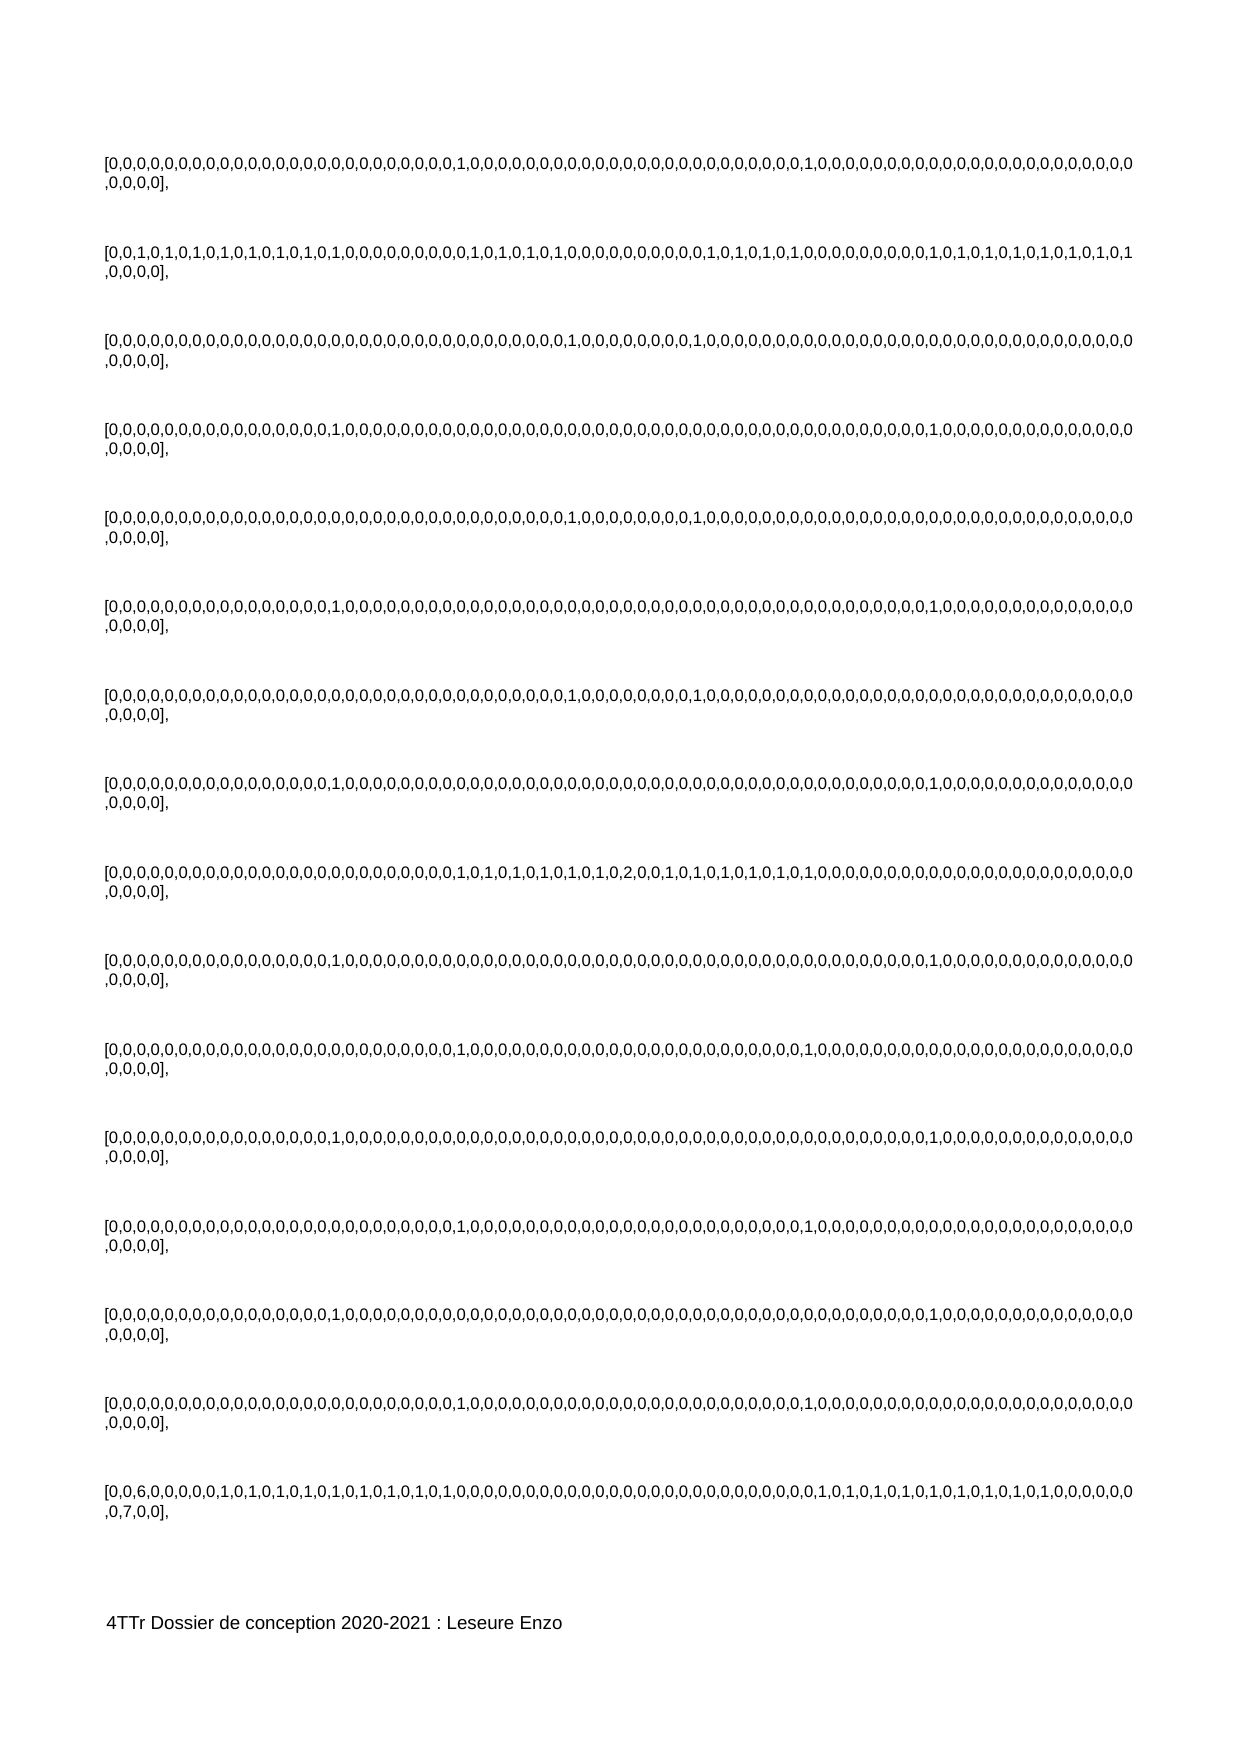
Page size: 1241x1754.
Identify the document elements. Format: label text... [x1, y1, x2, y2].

text [0,0,0,0,0,0,0,0,0,0,0,0,0,0,0,0,0,0,0,0,0,0,0,0,0,1,0,0,0,0,0,0,0,0,0,0,0,0,0,0,0,0,0,0,0,0,0,0,0,0,1,0,0,0,0,0,0,0,0,0,0,0,0,0,0,0,0,0,0,0,0,0,0,0,0,0,0,0], [104, 1001, 1134, 1078]
text [0,0,0,0,0,0,0,0,0,0,0,0,0,0,0,0,0,0,0,0,0,0,0,0,0,1,0,0,0,0,0,0,0,0,0,0,0,0,0,0,0,0,0,0,0,0,0,0,0,0,1,0,0,0,0,0,0,0,0,0,0,0,0,0,0,0,0,0,0,0,0,0,0,0,0,0,0,0], [104, 1178, 1134, 1255]
text [0,0,0,0,0,0,0,0,0,0,0,0,0,0,0,0,1,0,0,0,0,0,0,0,0,0,0,0,0,0,0,0,0,0,0,0,0,0,0,0,0,0,0,0,0,0,0,0,0,0,0,0,0,0,0,0,0,0,0,1,0,0,0,0,0,0,0,0,0,0,0,0,0,0,0,0,0,0], [104, 1090, 1134, 1166]
text [0,0,0,0,0,0,0,0,0,0,0,0,0,0,0,0,0,0,0,0,0,0,0,0,0,1,0,1,0,1,0,1,0,1,0,1,0,2,0,0,1,0,1,0,1,0,1,0,1,0,1,0,0,0,0,0,0,0,0,0,0,0,0,0,0,0,0,0,0,0,0,0,0,0,0,0,0,0], [104, 824, 1134, 901]
text [0,0,0,0,0,0,0,0,0,0,0,0,0,0,0,0,0,0,0,0,0,0,0,0,0,0,0,0,0,0,0,0,0,1,0,0,0,0,0,0,0,0,1,0,0,0,0,0,0,0,0,0,0,0,0,0,0,0,0,0,0,0,0,0,0,0,0,0,0,0,0,0,0,0,0,0,0,0], [104, 293, 1134, 369]
text [0,0,0,0,0,0,0,0,0,0,0,0,0,0,0,0,1,0,0,0,0,0,0,0,0,0,0,0,0,0,0,0,0,0,0,0,0,0,0,0,0,0,0,0,0,0,0,0,0,0,0,0,0,0,0,0,0,0,0,1,0,0,0,0,0,0,0,0,0,0,0,0,0,0,0,0,0,0], [104, 1267, 1134, 1343]
text [0,0,6,0,0,0,0,0,1,0,1,0,1,0,1,0,1,0,1,0,1,0,1,0,1,0,0,0,0,0,0,0,0,0,0,0,0,0,0,0,0,0,0,0,0,0,0,0,0,0,0,1,0,1,0,1,0,1,0,1,0,1,0,1,0,1,0,1,0,0,0,0,0,0,0,7,0,0], [104, 1444, 1134, 1521]
text [0,0,0,0,0,0,0,0,0,0,0,0,0,0,0,0,0,0,0,0,0,0,0,0,0,0,0,0,0,0,0,0,0,1,0,0,0,0,0,0,0,0,1,0,0,0,0,0,0,0,0,0,0,0,0,0,0,0,0,0,0,0,0,0,0,0,0,0,0,0,0,0,0,0,0,0,0,0], [104, 647, 1134, 724]
text [0,0,0,0,0,0,0,0,0,0,0,0,0,0,0,0,1,0,0,0,0,0,0,0,0,0,0,0,0,0,0,0,0,0,0,0,0,0,0,0,0,0,0,0,0,0,0,0,0,0,0,0,0,0,0,0,0,0,0,1,0,0,0,0,0,0,0,0,0,0,0,0,0,0,0,0,0,0], [104, 558, 1134, 635]
text [0,0,0,0,0,0,0,0,0,0,0,0,0,0,0,0,1,0,0,0,0,0,0,0,0,0,0,0,0,0,0,0,0,0,0,0,0,0,0,0,0,0,0,0,0,0,0,0,0,0,0,0,0,0,0,0,0,0,0,1,0,0,0,0,0,0,0,0,0,0,0,0,0,0,0,0,0,0], [104, 736, 1134, 812]
text [0,0,0,0,0,0,0,0,0,0,0,0,0,0,0,0,1,0,0,0,0,0,0,0,0,0,0,0,0,0,0,0,0,0,0,0,0,0,0,0,0,0,0,0,0,0,0,0,0,0,0,0,0,0,0,0,0,0,0,1,0,0,0,0,0,0,0,0,0,0,0,0,0,0,0,0,0,0], [104, 913, 1134, 989]
text [0,0,0,0,0,0,0,0,0,0,0,0,0,0,0,0,0,0,0,0,0,0,0,0,0,0,0,0,0,0,0,0,0,1,0,0,0,0,0,0,0,0,1,0,0,0,0,0,0,0,0,0,0,0,0,0,0,0,0,0,0,0,0,0,0,0,0,0,0,0,0,0,0,0,0,0,0,0], [104, 470, 1134, 547]
text [0,0,0,0,0,0,0,0,0,0,0,0,0,0,0,0,0,0,0,0,0,0,0,0,0,1,0,0,0,0,0,0,0,0,0,0,0,0,0,0,0,0,0,0,0,0,0,0,0,0,1,0,0,0,0,0,0,0,0,0,0,0,0,0,0,0,0,0,0,0,0,0,0,0,0,0,0,0], [104, 1355, 1134, 1432]
text [104, 1532, 1134, 1571]
text [0,0,1,0,1,0,1,0,1,0,1,0,1,0,1,0,1,0,0,0,0,0,0,0,0,0,1,0,1,0,1,0,1,0,0,0,0,0,0,0,0,0,0,1,0,1,0,1,0,1,0,0,0,0,0,0,0,0,0,1,0,1,0,1,0,1,0,1,0,1,0,1,0,1,0,0,0,0], [104, 204, 1134, 281]
text [0,0,0,0,0,0,0,0,0,0,0,0,0,0,0,0,0,0,0,0,0,0,0,0,0,1,0,0,0,0,0,0,0,0,0,0,0,0,0,0,0,0,0,0,0,0,0,0,0,0,1,0,0,0,0,0,0,0,0,0,0,0,0,0,0,0,0,0,0,0,0,0,0,0,0,0,0,0], [104, 154, 1134, 192]
text [0,0,0,0,0,0,0,0,0,0,0,0,0,0,0,0,1,0,0,0,0,0,0,0,0,0,0,0,0,0,0,0,0,0,0,0,0,0,0,0,0,0,0,0,0,0,0,0,0,0,0,0,0,0,0,0,0,0,0,1,0,0,0,0,0,0,0,0,0,0,0,0,0,0,0,0,0,0], [104, 381, 1134, 458]
